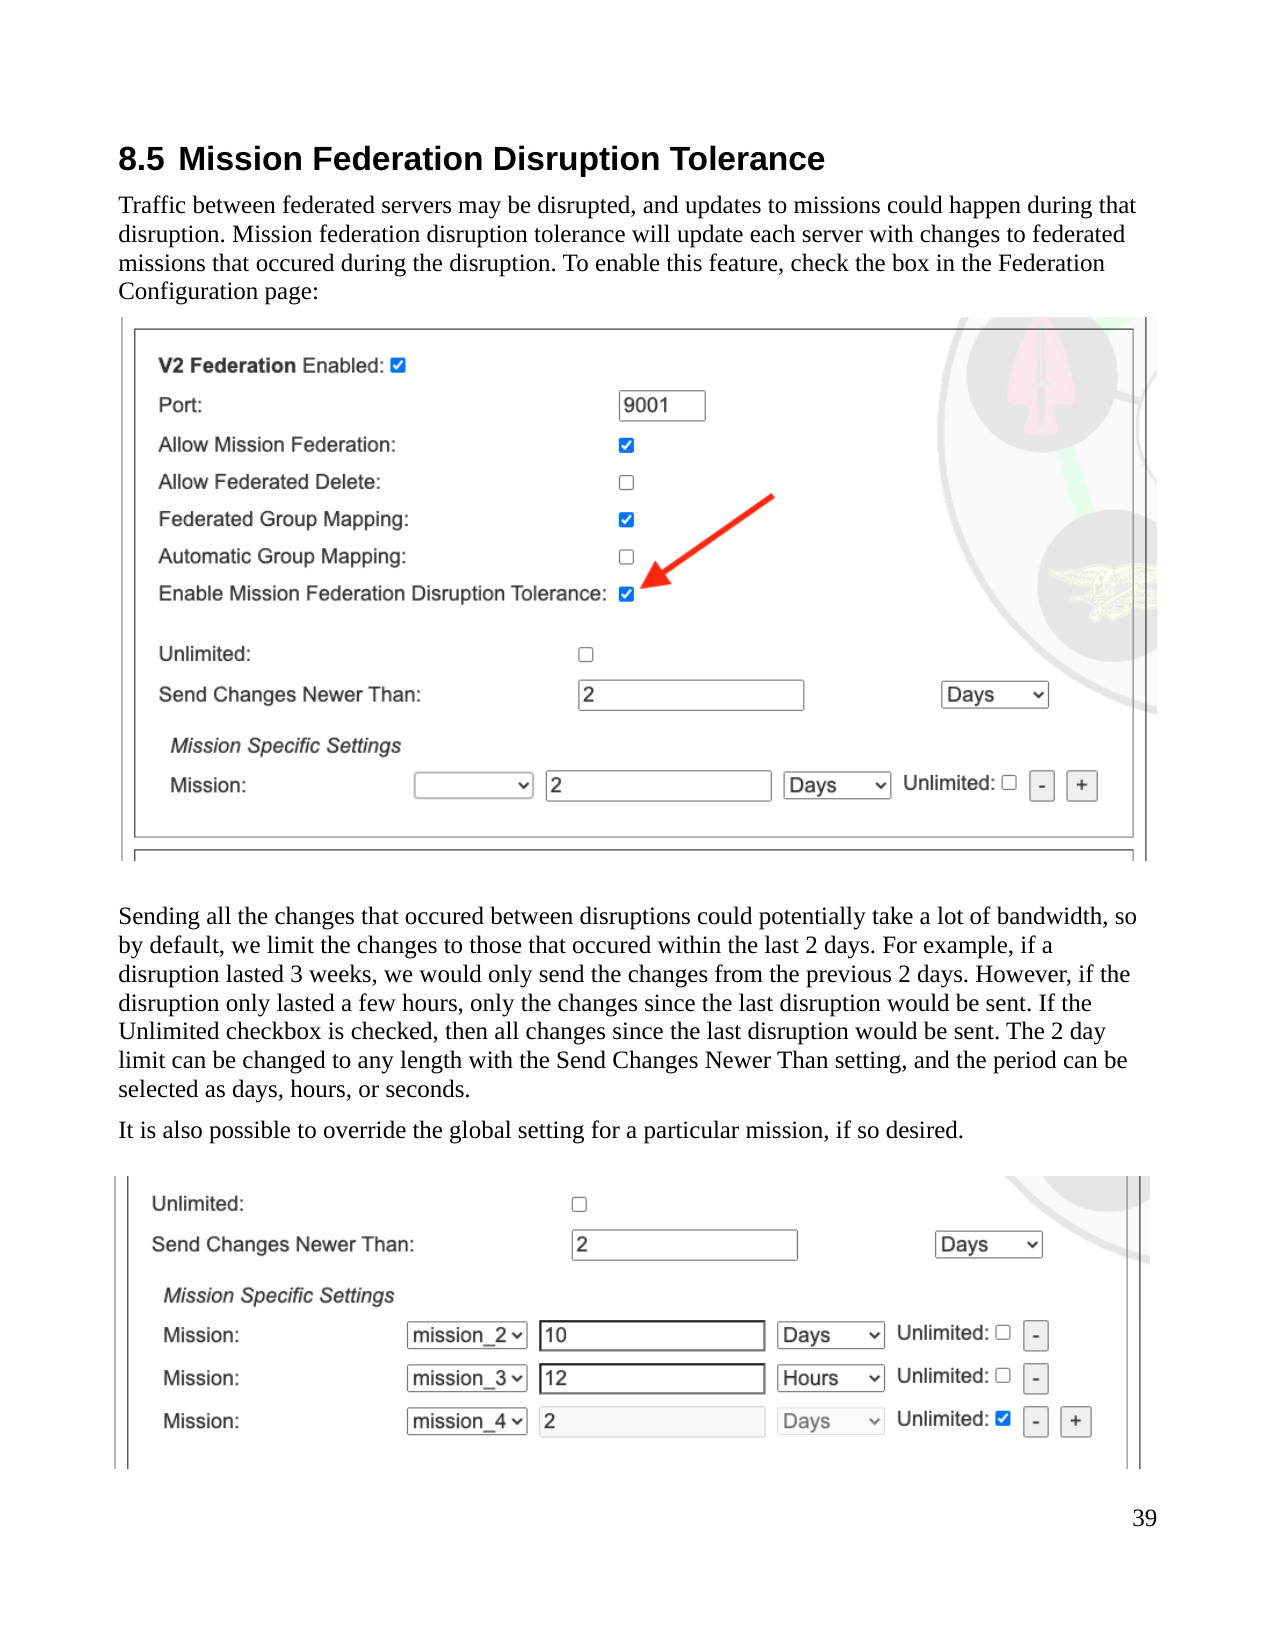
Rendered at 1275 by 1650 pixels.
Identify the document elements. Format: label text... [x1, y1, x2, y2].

text It is also possible to override the global setting for a particular mission, if so desired. [118, 1115, 1157, 1144]
picture [118, 317, 1157, 861]
subtitle Mission Federation Disruption Tolerance [118, 139, 1157, 178]
text Traffic between federated servers may be disrupted, and updates to missions could happen during that disruption. Mission federation disruption tolerance will update each server with changes to federated missions that occured during the disruption. To enable this feature, check the box in the Federation Configuration page: [118, 190, 1157, 305]
text Sending all the changes that occured between disruptions could potentially take a lot of bandwidth, so by default, we limit the changes to those that occured within the last 2 days. For example, if a disruption lasted 3 weeks, we would only send the changes from the previous 2 days. However, if the disruption only lasted a few hours, only the changes since the last disruption would be sent. If the Unlimited checkbox is checked, then all changes since the last disruption would be sent. The 2 day limit can be changed to any length with the Send Changes Newer Than setting, and the period can be selected as days, hours, or seconds. [118, 901, 1157, 1103]
picture [111, 1176, 1150, 1469]
